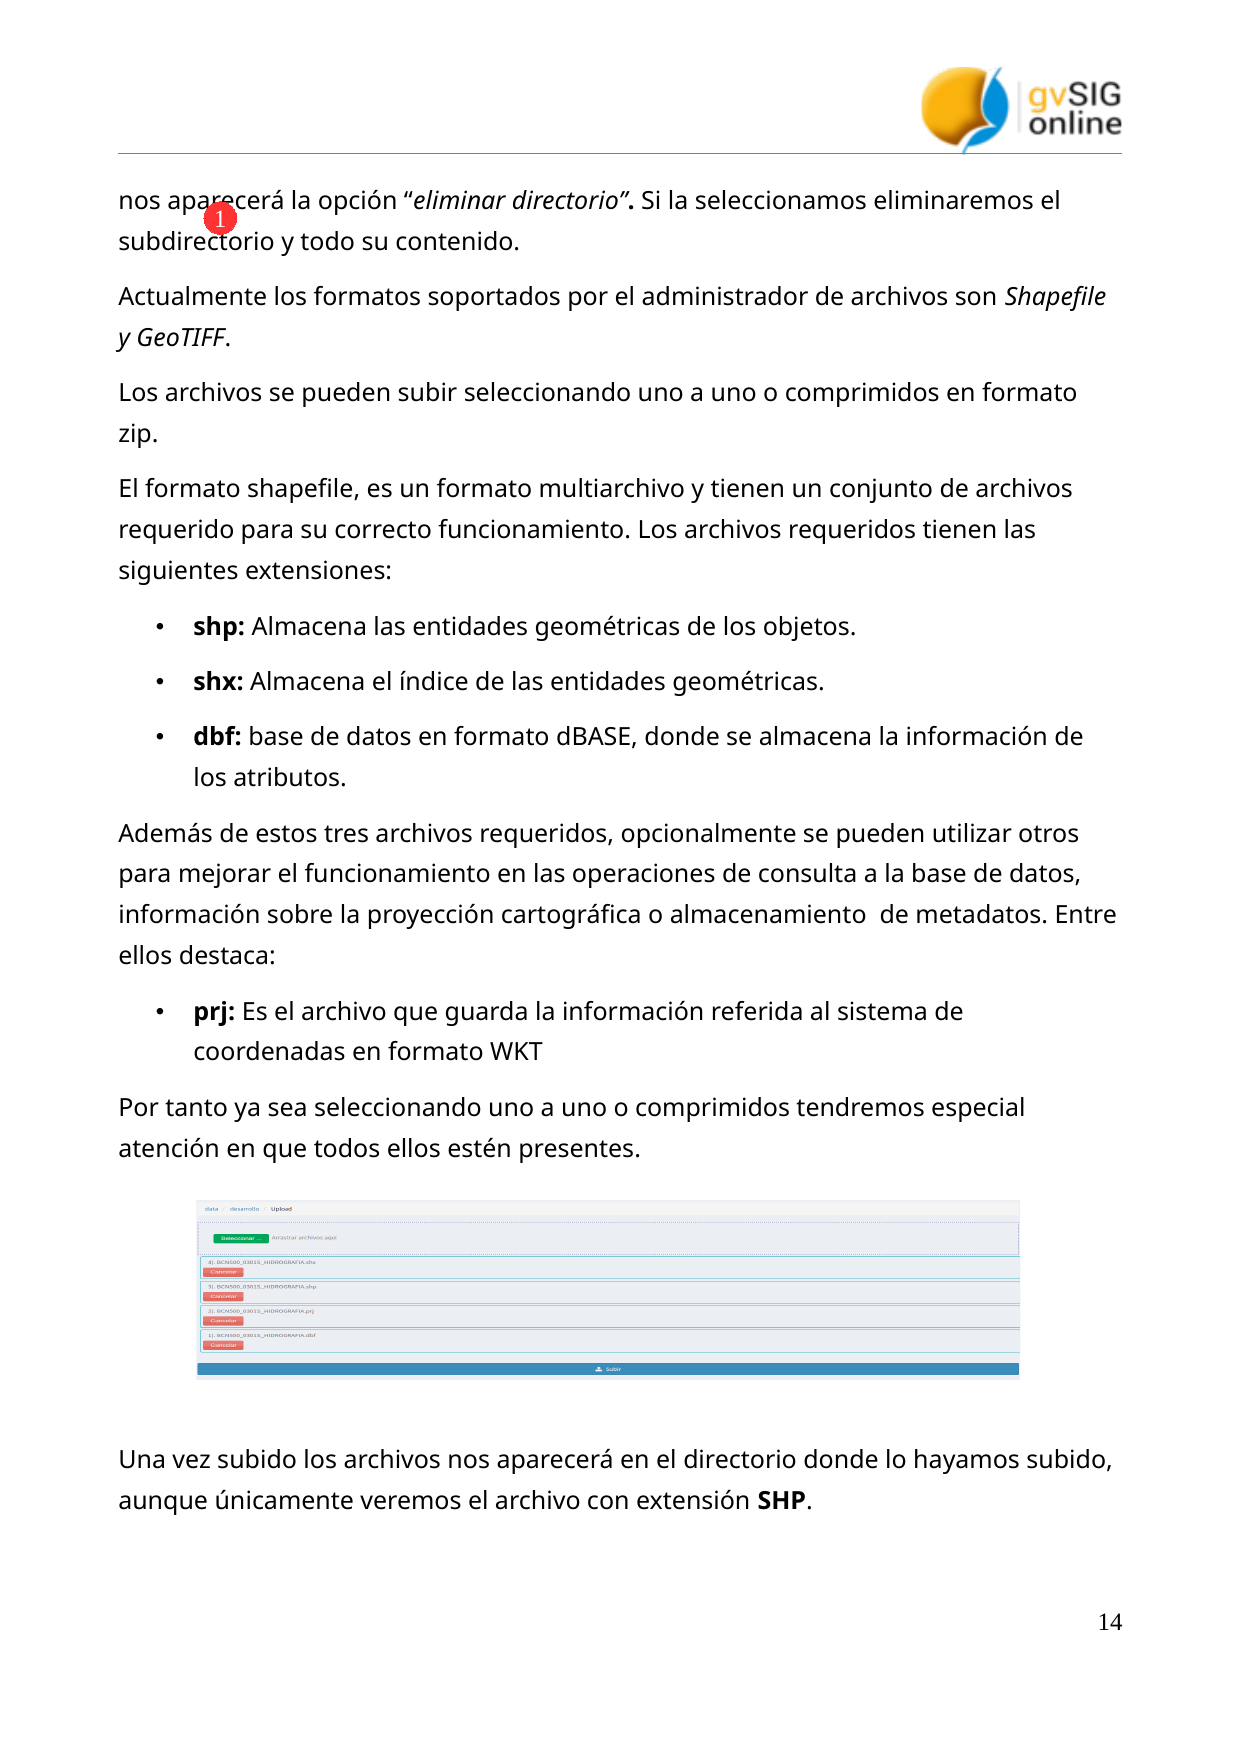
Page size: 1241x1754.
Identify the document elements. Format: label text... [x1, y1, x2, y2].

picture [196, 1200, 1021, 1380]
list shx: Almacena el índice de las entidades geométricas. [156, 663, 1122, 698]
list dbf: base de datos en formato dBASE, donde se almacena la información de los atributos. [156, 719, 1122, 794]
text Además de estos tres archivos requeridos, opcionalmente se pueden utilizar otros para mejorar el funcionamiento en las operaciones de consulta a la base de datos, información sobre la proyección cartográfica o almacenamiento de metadatos. Entre ellos destaca: [118, 815, 1122, 972]
list prj: Es el archivo que guarda la información referida al sistema de coordenadas en formato WKT [156, 993, 1122, 1068]
text Una vez subido los archivos nos aparecerá en el directorio donde lo hayamos subido, aunque únicamente veremos el archivo con extensión SHP. [118, 1442, 1122, 1517]
picture [921, 67, 1122, 155]
text Los archivos se pueden subir seleccionando uno a uno o comprimidos en formato zip. [118, 375, 1122, 450]
text El formato shapefile, es un formato multiarchivo y tienen un conjunto de archivos requerido para su correcto funcionamiento. Los archivos requeridos tienen las siguientes extensiones: [118, 471, 1122, 587]
text Actualmente los formatos soportados por el administrador de archivos son Shapefile y GeoTIFF. [118, 278, 1122, 353]
list shp: Almacena las entidades geométricas de los objetos. [156, 608, 1122, 642]
text Por tanto ya sea seleccionando uno a uno o comprimidos tendremos especial atención en que todos ellos estén presentes. [118, 1089, 1122, 1164]
text nos aparecerá la opción “eliminar directorio”. Si la seleccionamos eliminaremos el subdirectorio y todo su contenido. [118, 182, 1122, 257]
